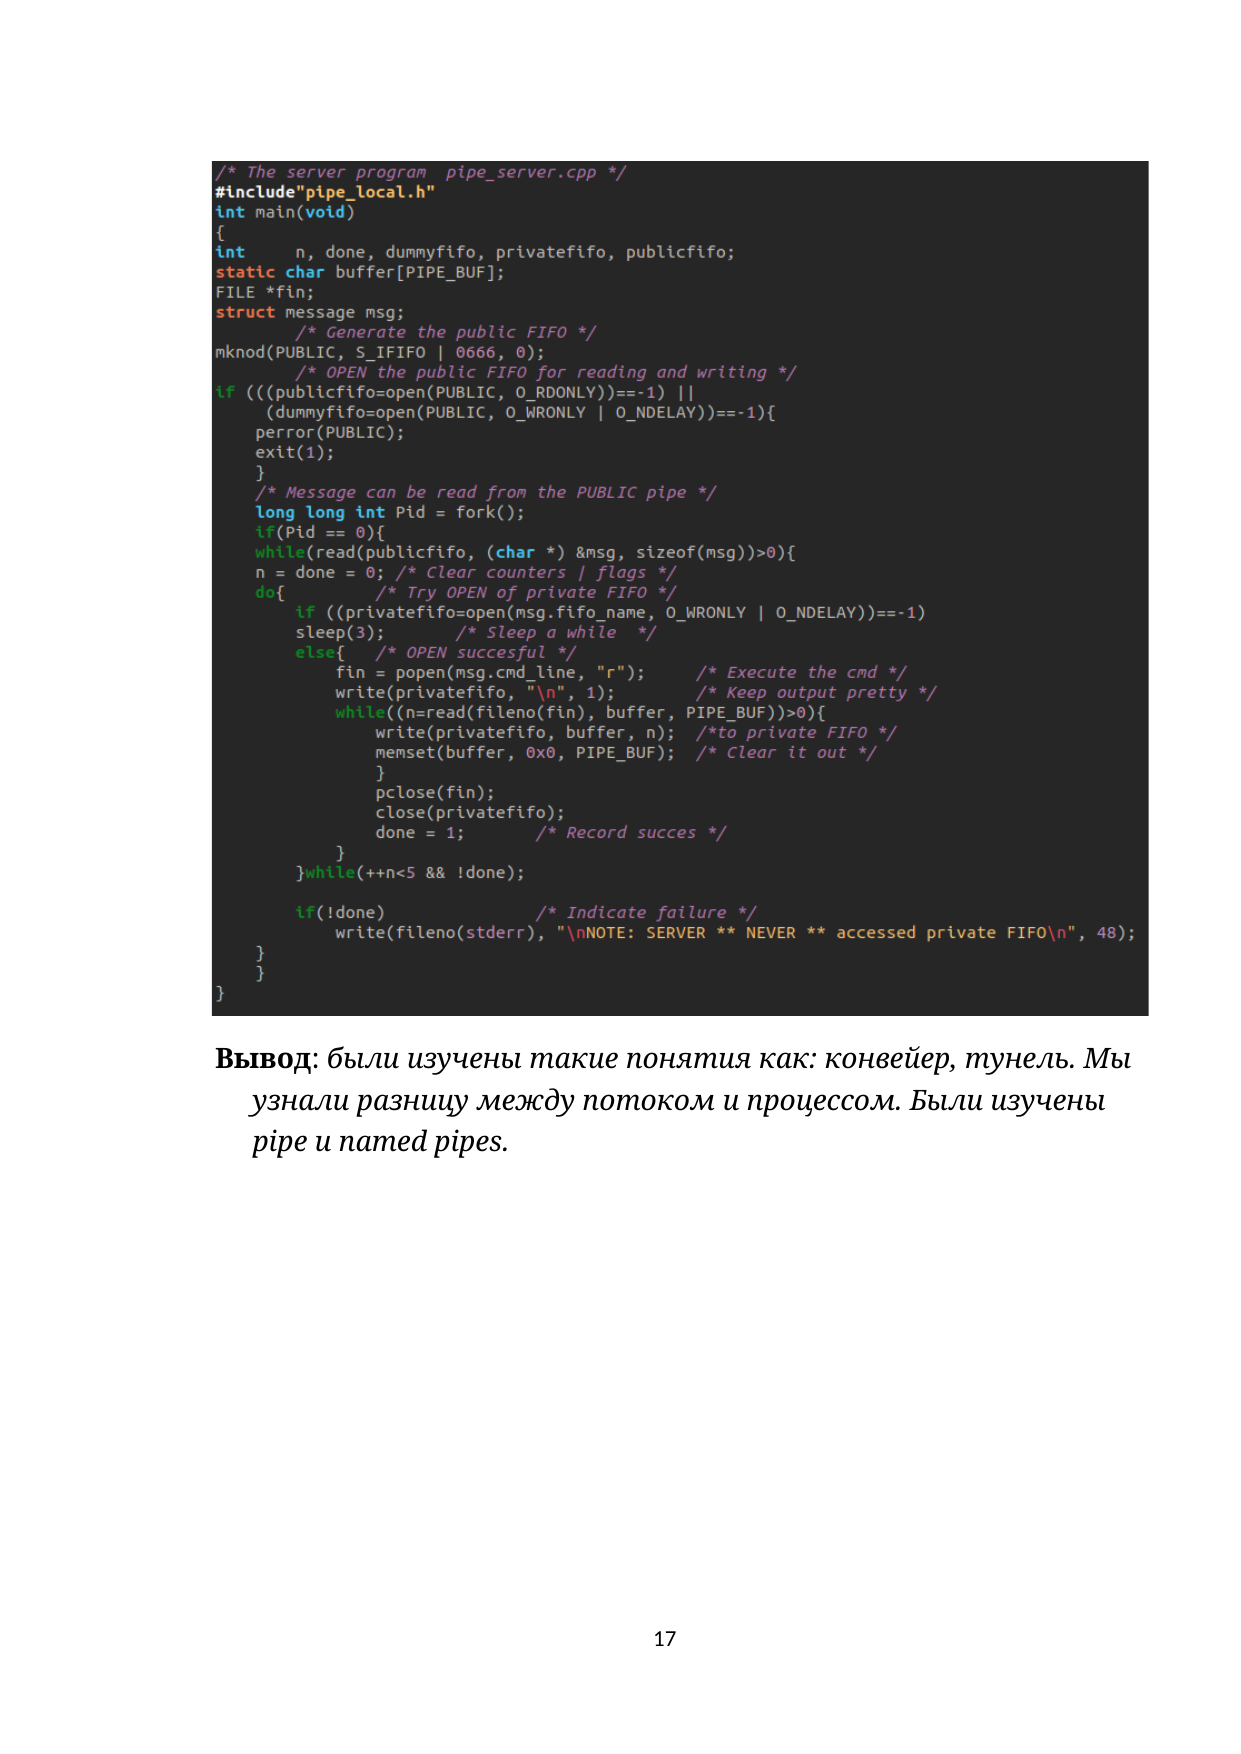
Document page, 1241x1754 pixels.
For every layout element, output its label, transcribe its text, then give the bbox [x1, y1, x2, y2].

picture [211, 161, 1149, 1016]
text Вывод: были изучены такие понятия как: конвейер, тунель. Мы узнали разницу между потоком и процессом. Были изучены pipe и named pipes. [215, 176, 1152, 1159]
